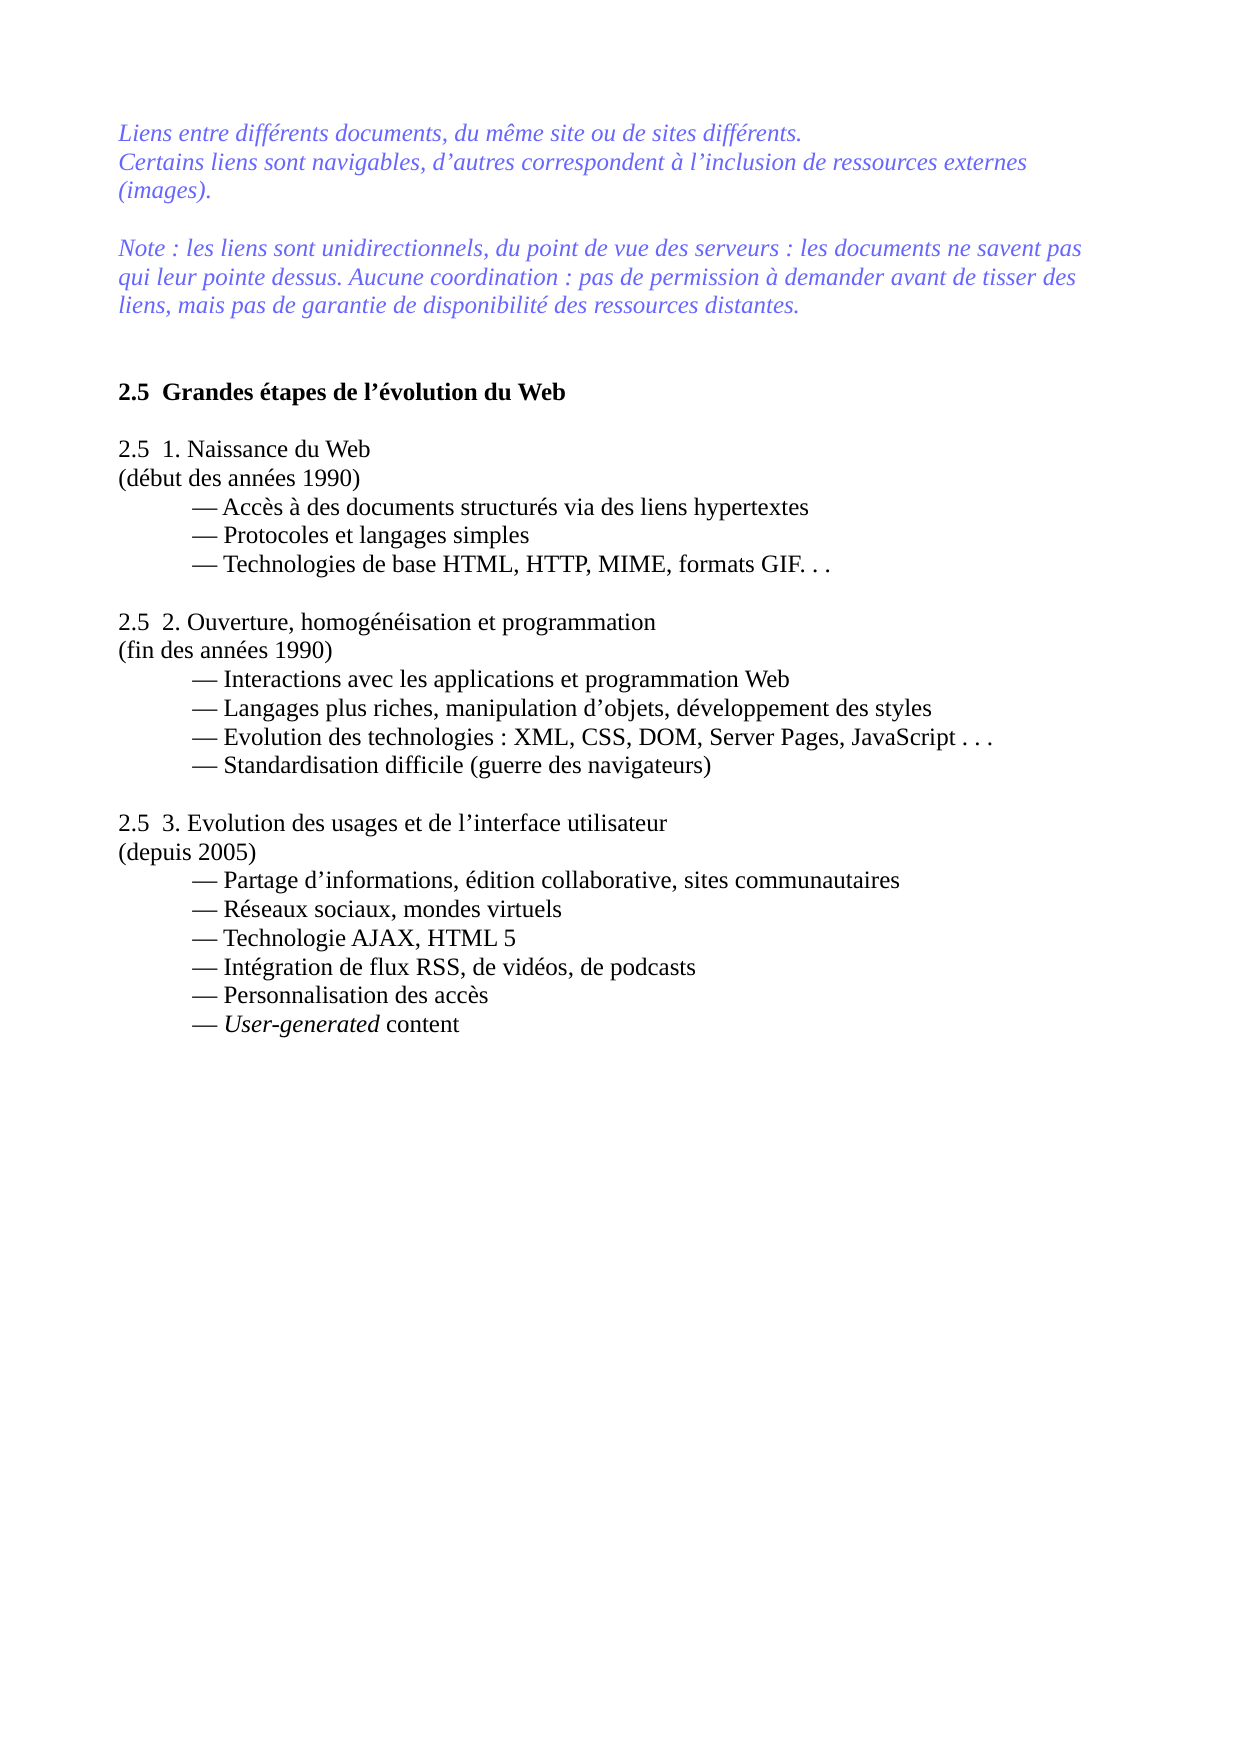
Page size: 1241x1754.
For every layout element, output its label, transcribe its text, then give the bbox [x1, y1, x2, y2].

text 2.5 2. Ouverture, homogénéisation et programmation [118, 607, 1122, 636]
text — Protocoles et langages simples [118, 521, 1122, 549]
text — Evolution des technologies : XML, CSS, DOM, Server Pages, JavaScript . . . [118, 722, 1122, 751]
text (fin des années 1990) [118, 636, 1122, 664]
text — Technologie AJAX, HTML 5 [118, 923, 1122, 952]
text — Technologies de base HTML, HTTP, MIME, formats GIF. . . [118, 549, 1122, 578]
text (depuis 2005) [118, 837, 1122, 866]
text — User-generated content [118, 1009, 1122, 1038]
text 2.5 3. Evolution des usages et de l’interface utilisateur [118, 808, 1122, 837]
text Certains liens sont navigables, d’autres correspondent à l’inclusion de ressources externes (images). [118, 147, 1122, 204]
text — Personnalisation des accès [118, 981, 1122, 1009]
text (début des années 1990) [118, 463, 1122, 492]
text — Interactions avec les applications et programmation Web [118, 664, 1122, 693]
text — Accès à des documents structurés via des liens hypertextes [118, 492, 1122, 521]
text — Partage d’informations, édition collaborative, sites communautaires [118, 866, 1122, 894]
text Liens entre différents documents, du même site ou de sites différents. [118, 118, 1122, 147]
text — Réseaux sociaux, mondes virtuels [118, 894, 1122, 923]
text 2.5 Grandes étapes de l’évolution du Web [118, 377, 1122, 406]
text — Intégration de flux RSS, de vidéos, de podcasts [118, 952, 1122, 981]
text Note : les liens sont unidirectionnels, du point de vue des serveurs : les documents ne savent pas qui leur pointe dessus. Aucune coordination : pas de permission à demander avant de tisser des liens, mais pas de garantie de disponibilité des ressources distantes. [118, 233, 1122, 319]
text 2.5 1. Naissance du Web [118, 434, 1122, 463]
text — Standardisation difficile (guerre des navigateurs) [118, 751, 1122, 779]
text — Langages plus riches, manipulation d’objets, développement des styles [118, 693, 1122, 722]
